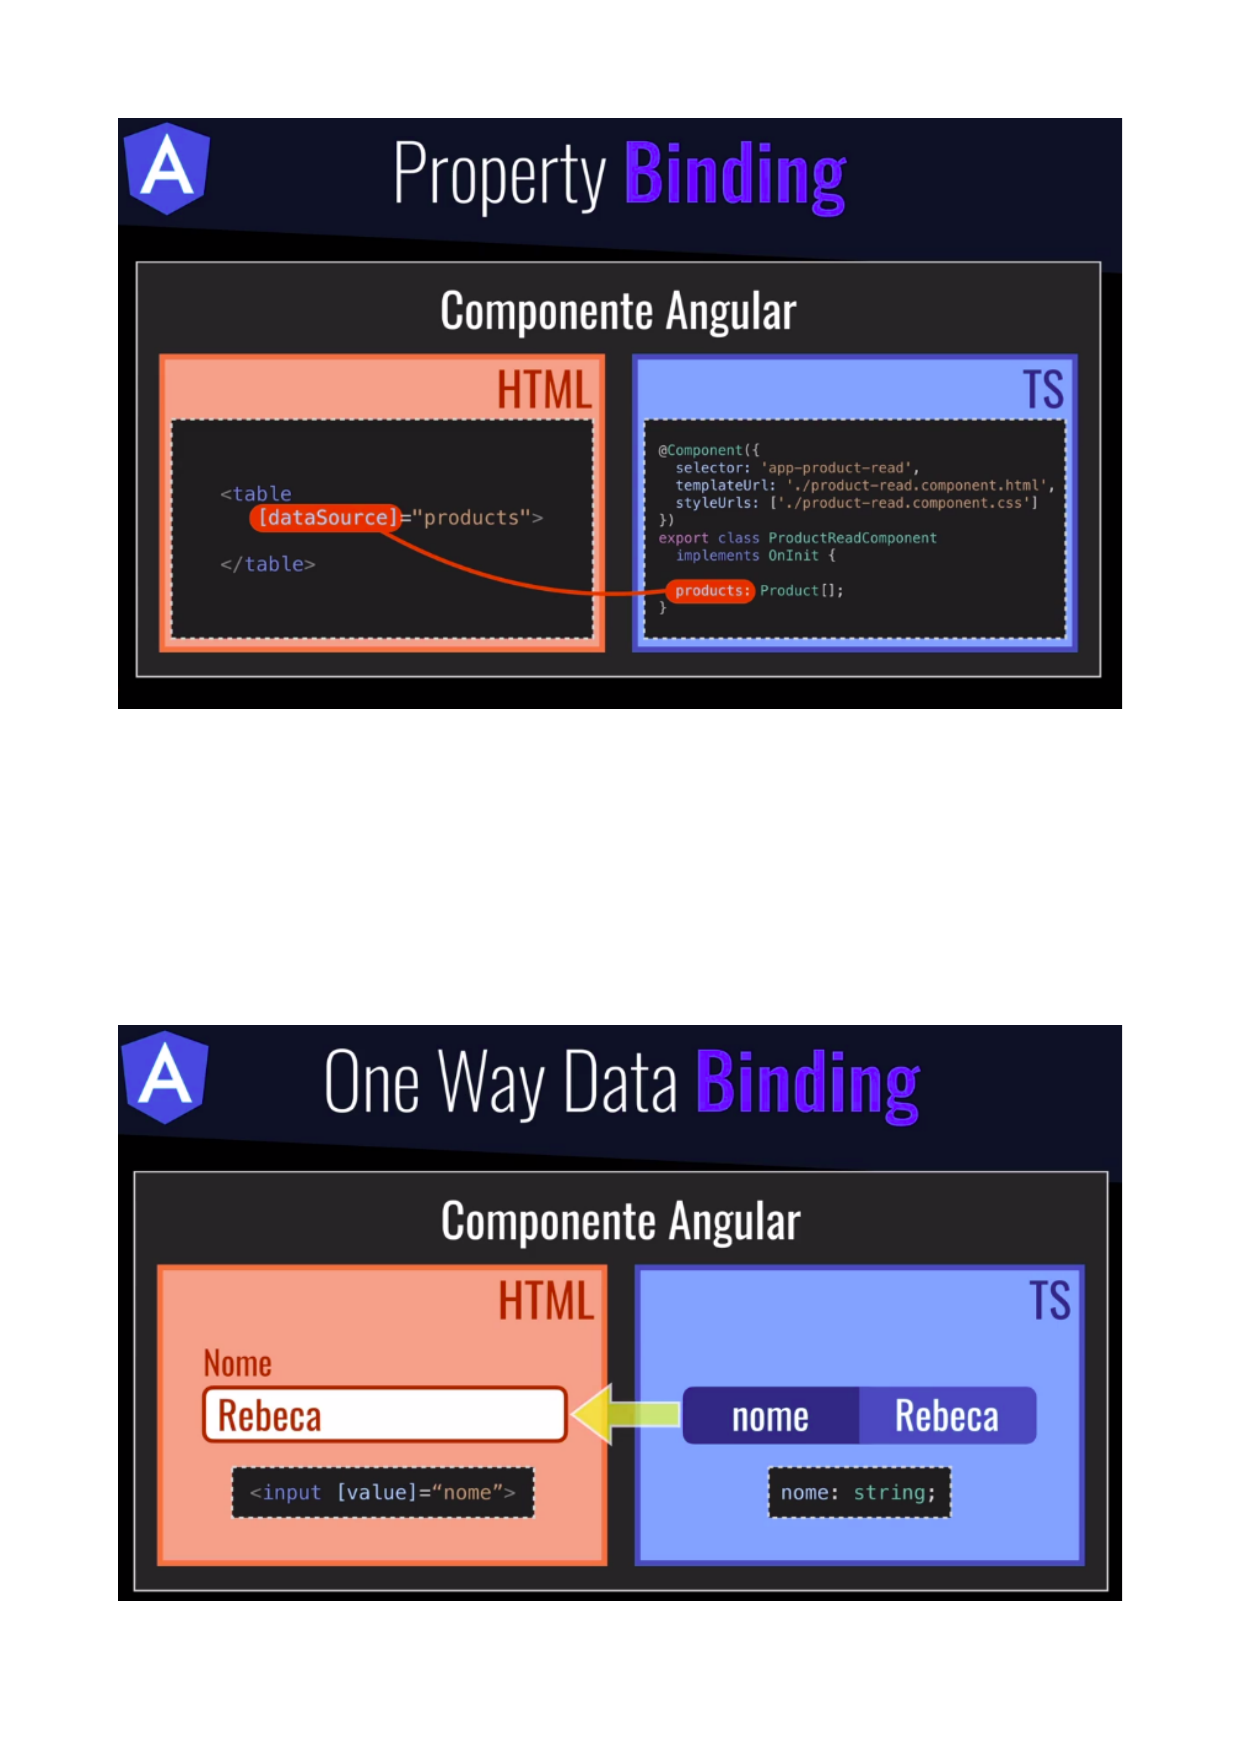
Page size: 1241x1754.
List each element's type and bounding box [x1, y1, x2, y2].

picture [118, 118, 1123, 709]
picture [118, 1025, 1123, 1601]
